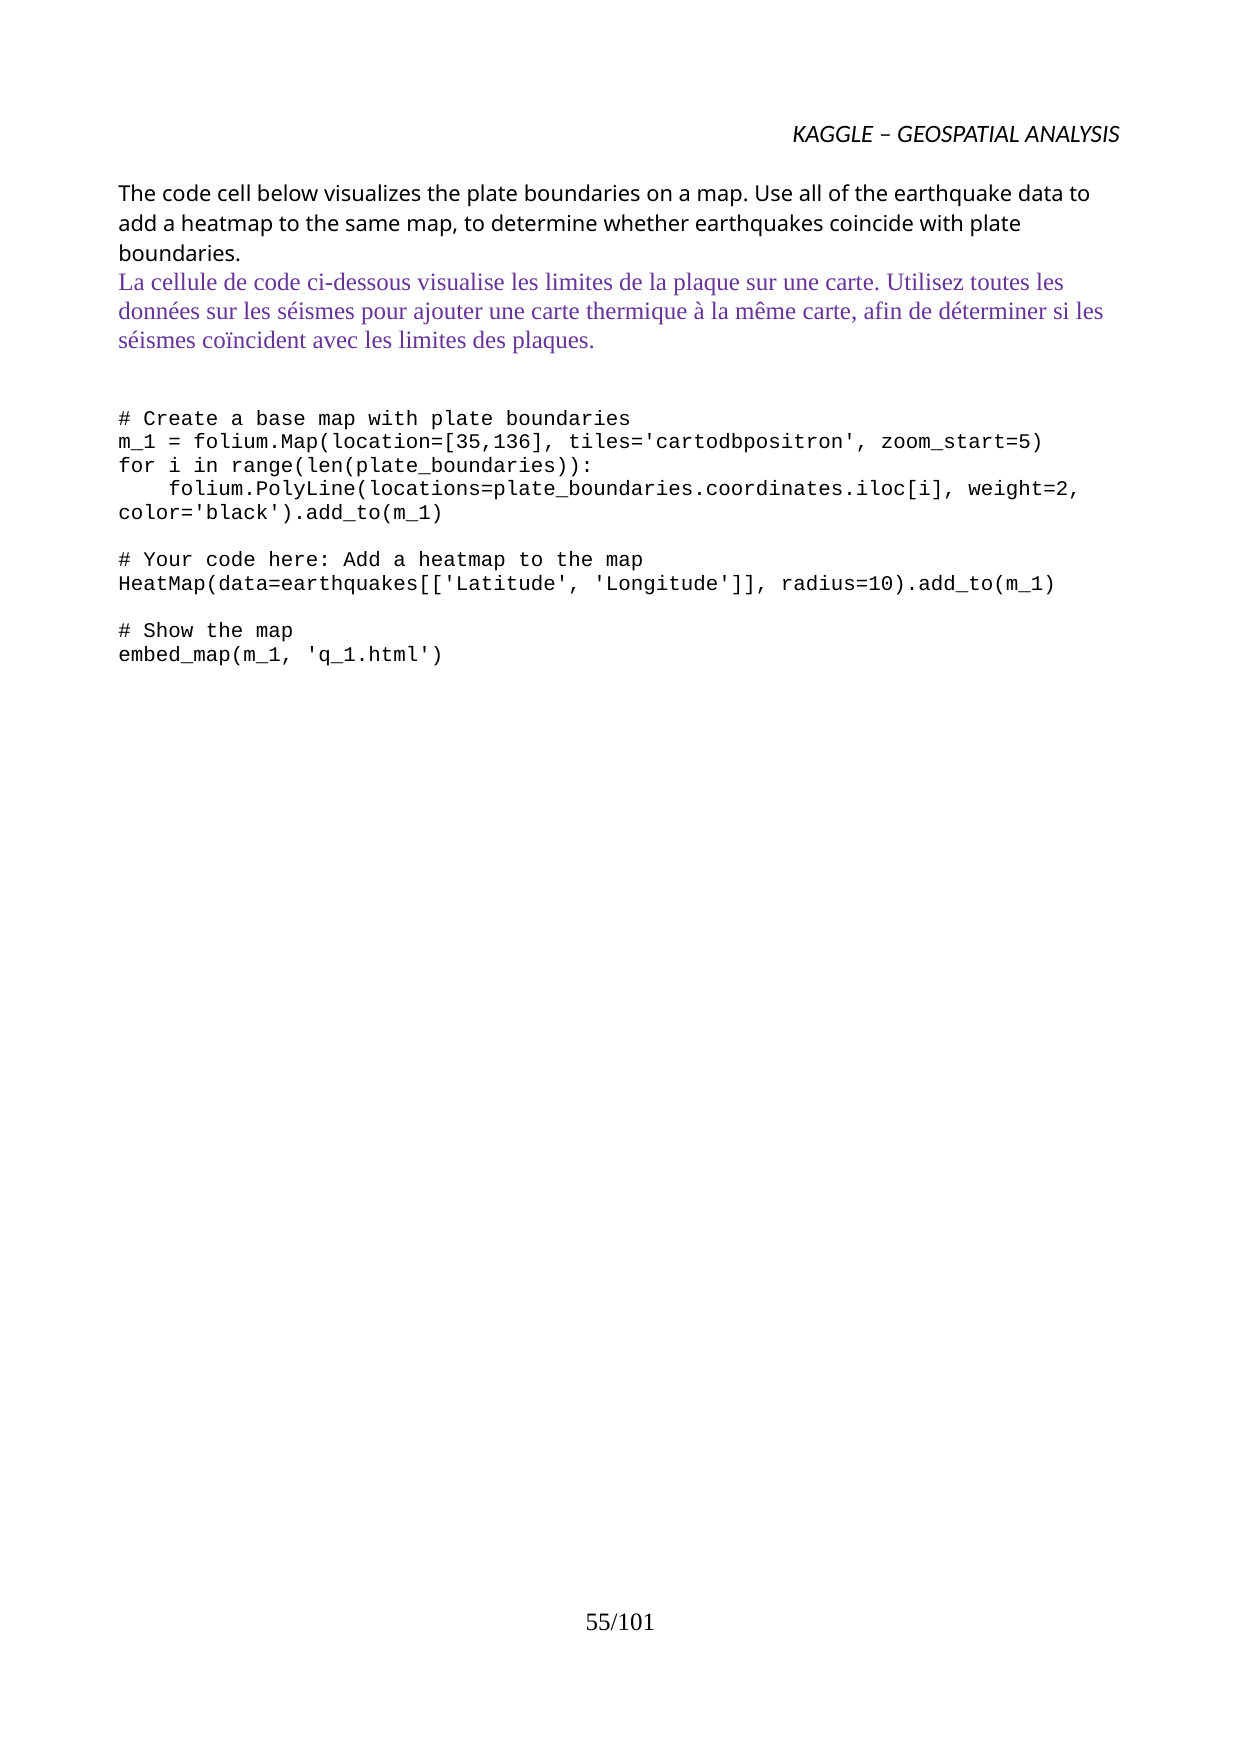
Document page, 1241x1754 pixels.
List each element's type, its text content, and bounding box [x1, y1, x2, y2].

text La cellule de code ci-dessous visualise les limites de la plaque sur une carte. Utilisez toutes les données sur les séismes pour ajouter une carte thermique à la même carte, afin de déterminer si les séismes coïncident avec les limites des plaques. [118, 267, 1122, 354]
text # Your code here: Add a heatmap to the map [118, 549, 1122, 573]
text # Create a base map with plate boundaries [118, 407, 1122, 431]
text embed_map(m_1, 'q_1.html') [118, 644, 1122, 668]
text # Show the map [118, 620, 1122, 644]
text for i in range(len(plate_boundaries)): [118, 455, 1122, 478]
text m_1 = folium.Map(location=[35,136], tiles='cartodbpositron', zoom_start=5) [118, 431, 1122, 455]
text The code cell below visualizes the plate boundaries on a map. Use all of the earthquake data to add a heatmap to the same map, to determine whether earthquakes coincide with plate boundaries. [118, 178, 1122, 267]
text folium.PolyLine(locations=plate_boundaries.coordinates.iloc[i], weight=2, color='black').add_to(m_1) [118, 478, 1122, 526]
text HeatMap(data=earthquakes[['Latitude', 'Longitude']], radius=10).add_to(m_1) [118, 573, 1122, 597]
